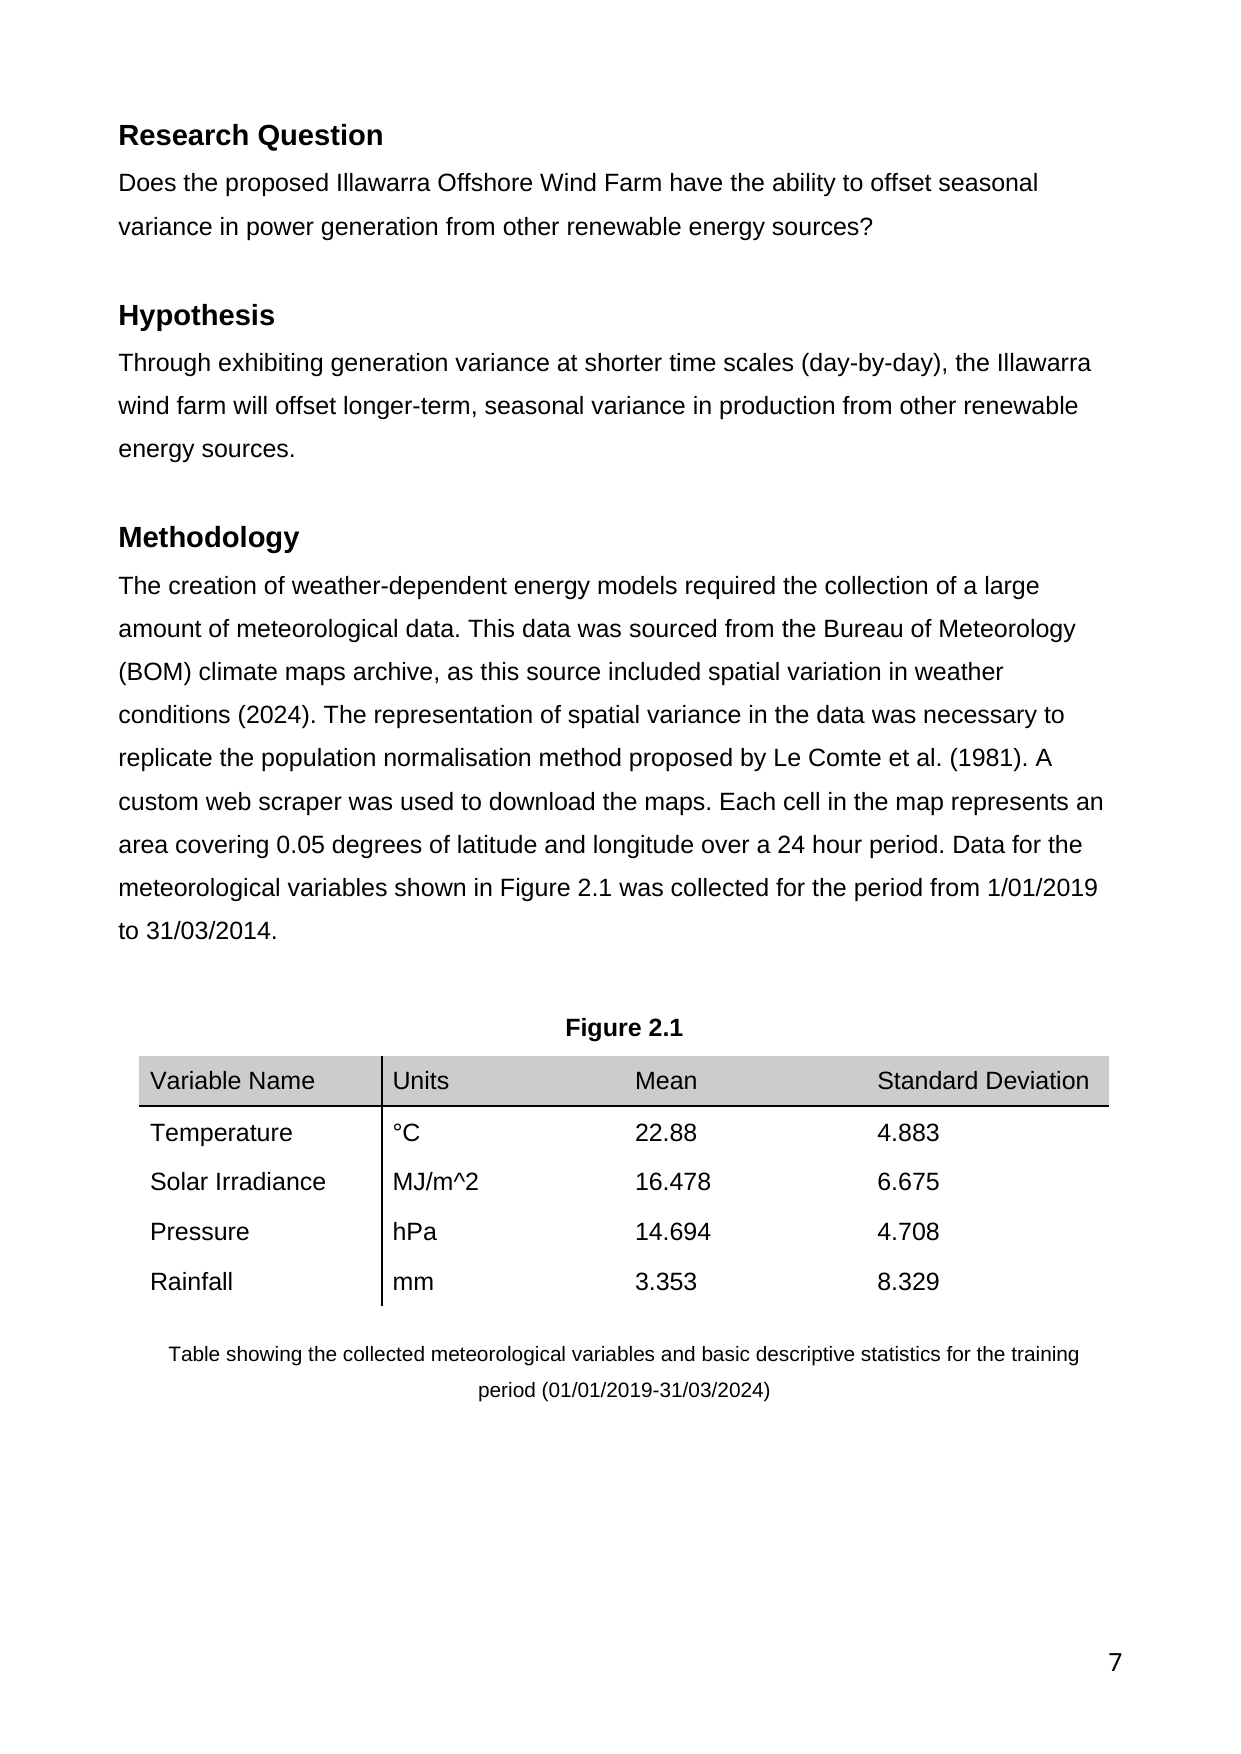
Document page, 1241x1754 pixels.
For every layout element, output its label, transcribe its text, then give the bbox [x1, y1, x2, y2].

subtitle Methodology [118, 521, 1122, 554]
table_cell °C [383, 1107, 624, 1157]
table_cell 14.694 [624, 1206, 867, 1256]
table_cell 6.675 [867, 1157, 1109, 1206]
table_cell hPa [383, 1206, 624, 1256]
table_cell 3.353 [624, 1256, 867, 1306]
table_header Figure 2.1 Table showing the collected meteorological variables and basic descriptive statistics for the training period (01/01/2019-31/03/2024) [129, 1002, 1119, 1412]
table_cell Temperature [139, 1107, 381, 1157]
subtitle Research Question [118, 118, 1122, 152]
text Through exhibiting generation variance at shorter time scales (day-by-day), the Illawarra wind farm will offset longer-term, seasonal variance in production from other renewable energy sources. [118, 348, 1122, 463]
table_cell MJ/m^2 [383, 1157, 624, 1206]
subtitle Hypothesis [118, 298, 1122, 331]
table_cell 22.88 [624, 1107, 867, 1157]
text The creation of weather-dependent energy models required the collection of a large amount of meteorological data. This data was sourced from the Bureau of Meteorology (BOM) climate maps archive, as this source included spatial variation in weather conditions (2024). The representation of spatial variance in the data was necessary to replicate the population normalisation method proposed by Le Comte et al. (1981). A custom web scraper was used to download the maps. Each cell in the map represents an area covering 0.05 degrees of latitude and longitude over a 24 hour period. Data for the meteorological variables shown in Figure 2.1 was collected for the period from 1/01/2019 to 31/03/2014. [118, 571, 1122, 944]
table_header Units [383, 1056, 624, 1105]
table_cell 4.883 [867, 1107, 1109, 1157]
text Does the proposed Illawarra Offshore Wind Farm have the ability to offset seasonal variance in power generation from other renewable energy sources? [118, 168, 1122, 240]
table_cell Pressure [139, 1206, 381, 1256]
table_header Variable Name [139, 1056, 381, 1105]
table_cell Solar Irradiance [139, 1157, 381, 1206]
table_cell 8.329 [867, 1256, 1109, 1306]
table_cell mm [383, 1256, 624, 1306]
table_cell Rainfall [139, 1256, 381, 1306]
table_header Standard Deviation [867, 1056, 1109, 1105]
table_header Mean [624, 1056, 867, 1105]
table_cell 4.708 [867, 1206, 1109, 1256]
table_cell 16.478 [624, 1157, 867, 1206]
